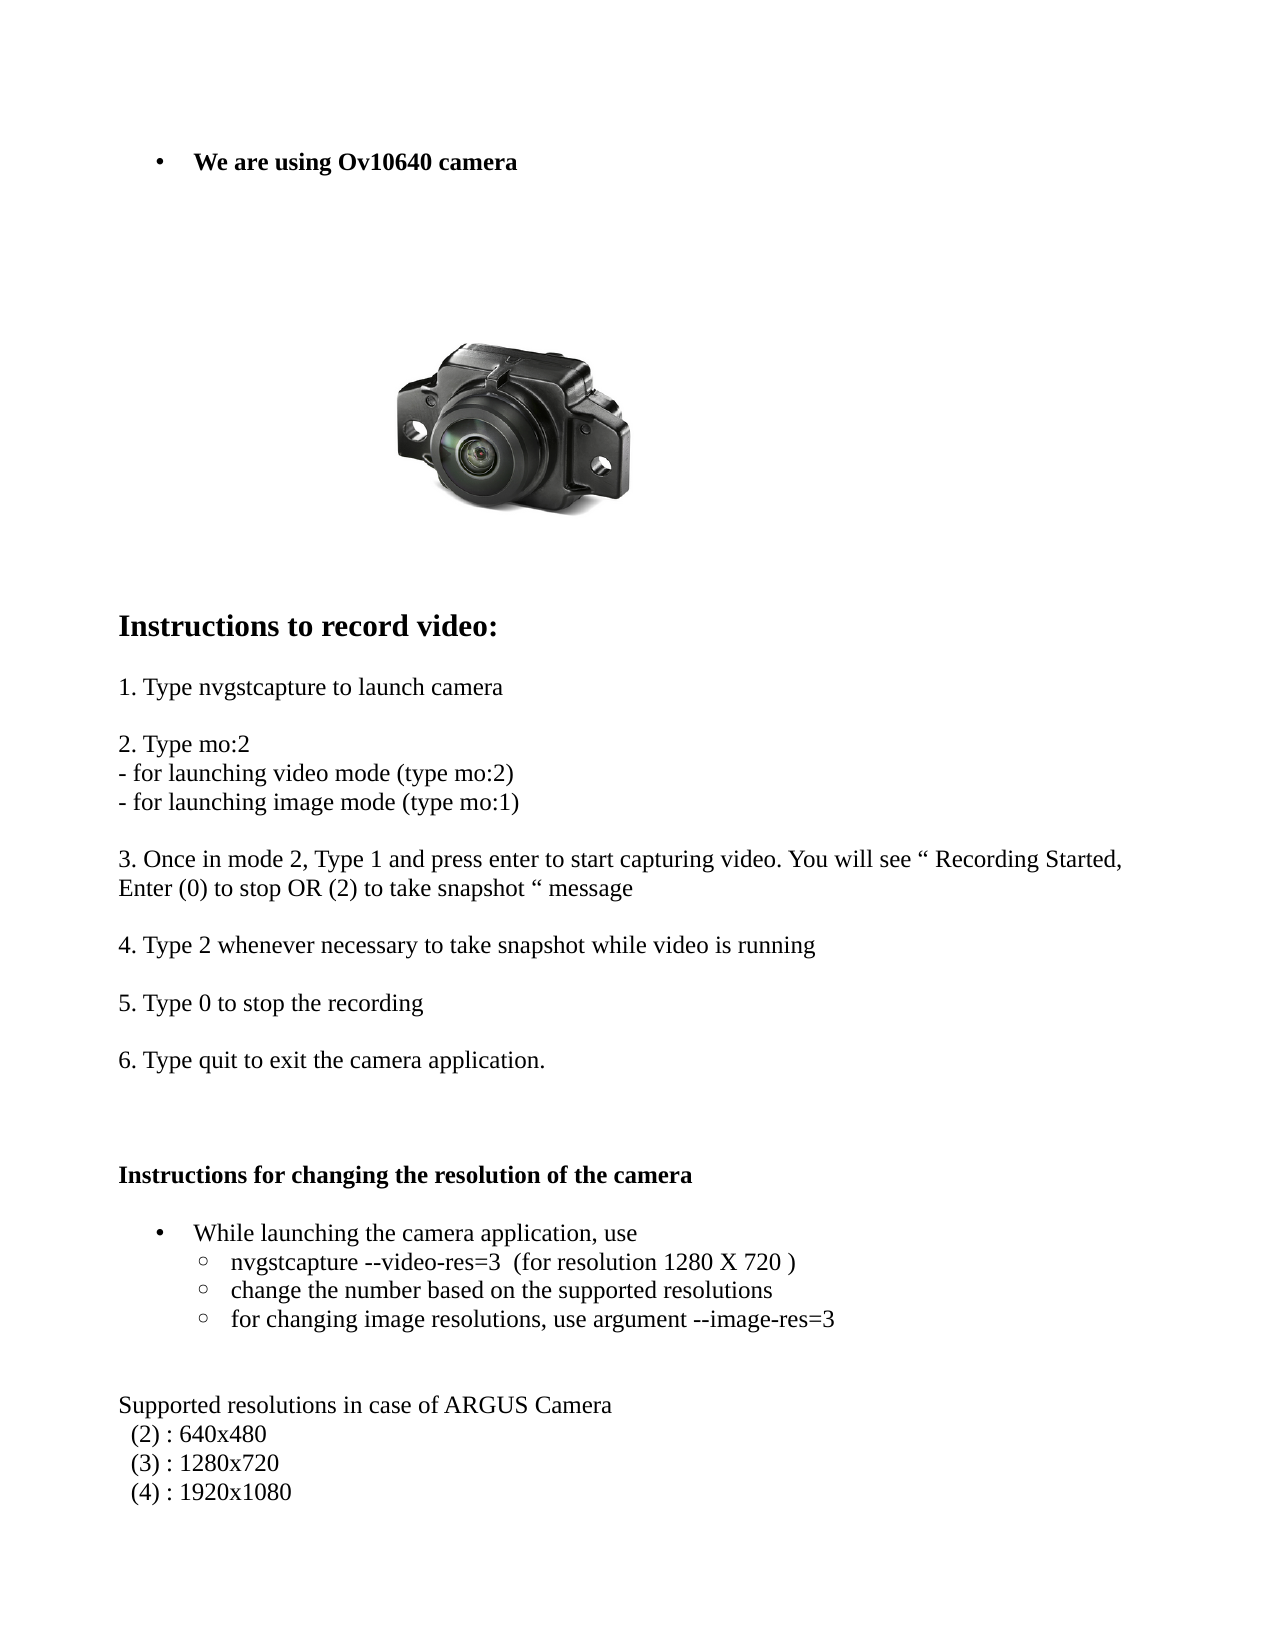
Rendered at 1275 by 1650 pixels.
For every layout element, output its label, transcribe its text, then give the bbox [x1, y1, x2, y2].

text (3) : 1280x720 [118, 1448, 1157, 1477]
picture [269, 249, 629, 575]
list nvgstcapture --video-res=3 (for resolution 1280 X 720 ) [193, 1247, 1157, 1275]
text 4. Type 2 whenever necessary to take snapshot while video is running [118, 930, 1157, 959]
text 1. Type nvgstcapture to launch camera [118, 672, 1157, 700]
list We are using Ov10640 camera [156, 147, 1157, 176]
list for changing image resolutions, use argument --image-res=3 [193, 1304, 1157, 1333]
text Supported resolutions in case of ARGUS Camera [118, 1390, 1157, 1419]
text 3. Once in mode 2, Type 1 and press enter to start capturing video. You will see “ Recording Started, Enter (0) to stop OR (2) to take snapshot “ message [118, 844, 1157, 902]
text - for launching video mode (type mo:2) [118, 758, 1157, 787]
text 5. Type 0 to stop the recording [118, 988, 1157, 1017]
list While launching the camera application, use [156, 1218, 1157, 1247]
list change the number based on the supported resolutions [193, 1275, 1157, 1304]
text Instructions for changing the resolution of the camera [118, 1160, 1157, 1189]
text (2) : 640x480 [118, 1419, 1157, 1448]
text - for launching image mode (type mo:1) [118, 787, 1157, 815]
text 6. Type quit to exit the camera application. [118, 1045, 1157, 1074]
text 2. Type mo:2 [118, 729, 1157, 758]
text (4) : 1920x1080 [118, 1477, 1157, 1505]
text Instructions to record video: [118, 607, 1157, 643]
